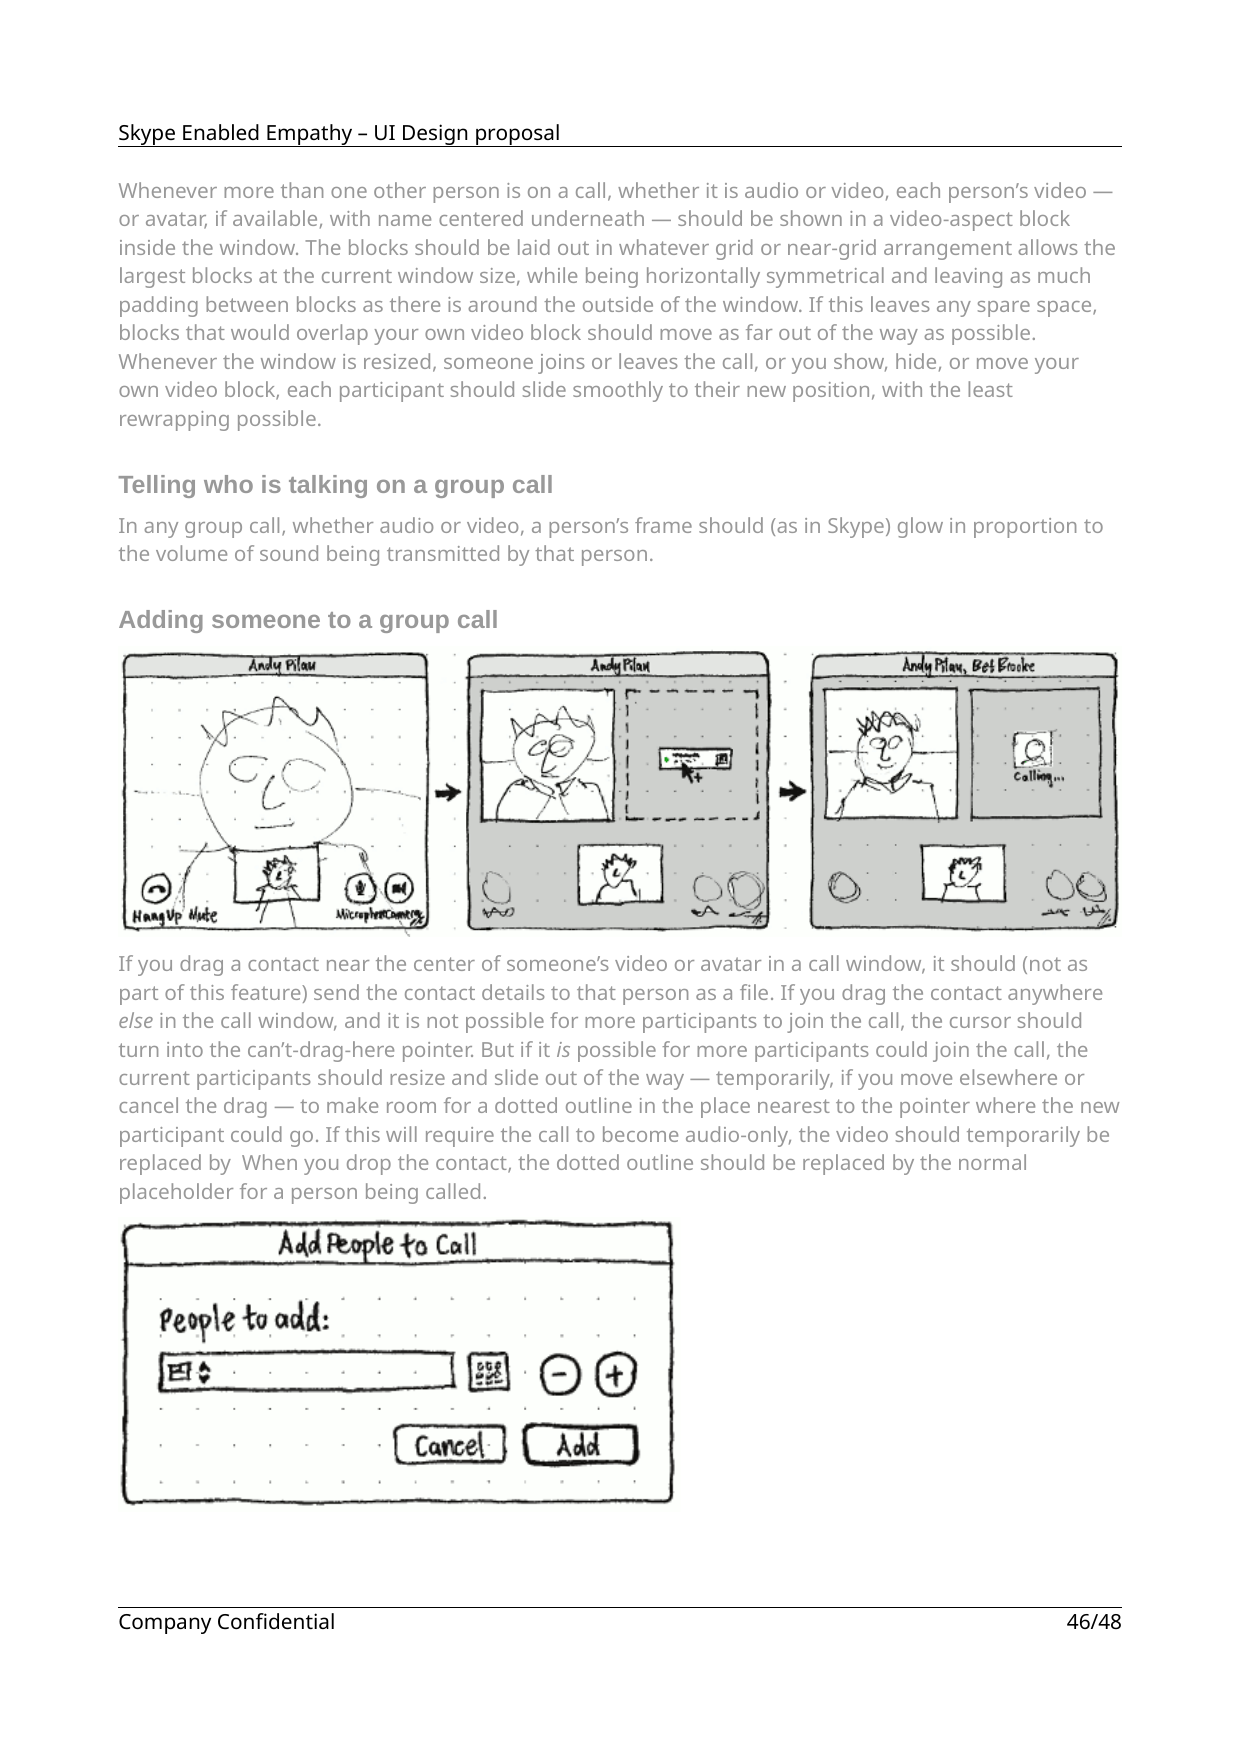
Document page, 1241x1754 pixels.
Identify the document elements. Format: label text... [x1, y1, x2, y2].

text If you drag a contact near the center of someone’s video or avatar in a call window, it should (not as part of this feature) send the contact details to that person as a file. If you drag the contact anywhere else in the call window, and it is not possible for more participants to join the call, the cursor should turn into the can’t-drag-here pointer. But if it is possible for more participants could join the call, the current participants should resize and slide out of the way — temporarily, if you move elsewhere or cancel the drag — to make room for a dotted outline in the place nearest to the pointer where the new participant could go. If this will require the call to become audio-only, the video should temporarily be replaced by When you drop the contact, the dotted outline should be replaced by the normal placeholder for a person being called. [118, 949, 1122, 1205]
subtitle Adding someone to a group call [118, 605, 1122, 634]
text In any group call, whether audio or video, a person’s frame should (as in Skype) glow in proportion to the volume of sound being transmitted by that person. [118, 511, 1122, 568]
subtitle Telling who is talking on a group call [118, 469, 1122, 498]
picture [118, 1217, 681, 1512]
picture [118, 646, 1123, 937]
text Whenever more than one other person is on a call, whether it is audio or video, each person’s video — or avatar, if available, with name centered underneath — should be shown in a video-aspect block inside the window. The blocks should be laid out in whatever grid or near-grid arrangement allows the largest blocks at the current window size, while being horizontally symmetrical and leaving as much padding between blocks as there is around the outside of the window. If this leaves any spare space, blocks that would overlap your own video block should move as far out of the way as possible. Whenever the window is resized, someone joins or leaves the call, or you show, hide, or move your own video block, each participant should slide smoothly to their new position, with the least rewrapping possible. [118, 176, 1122, 432]
